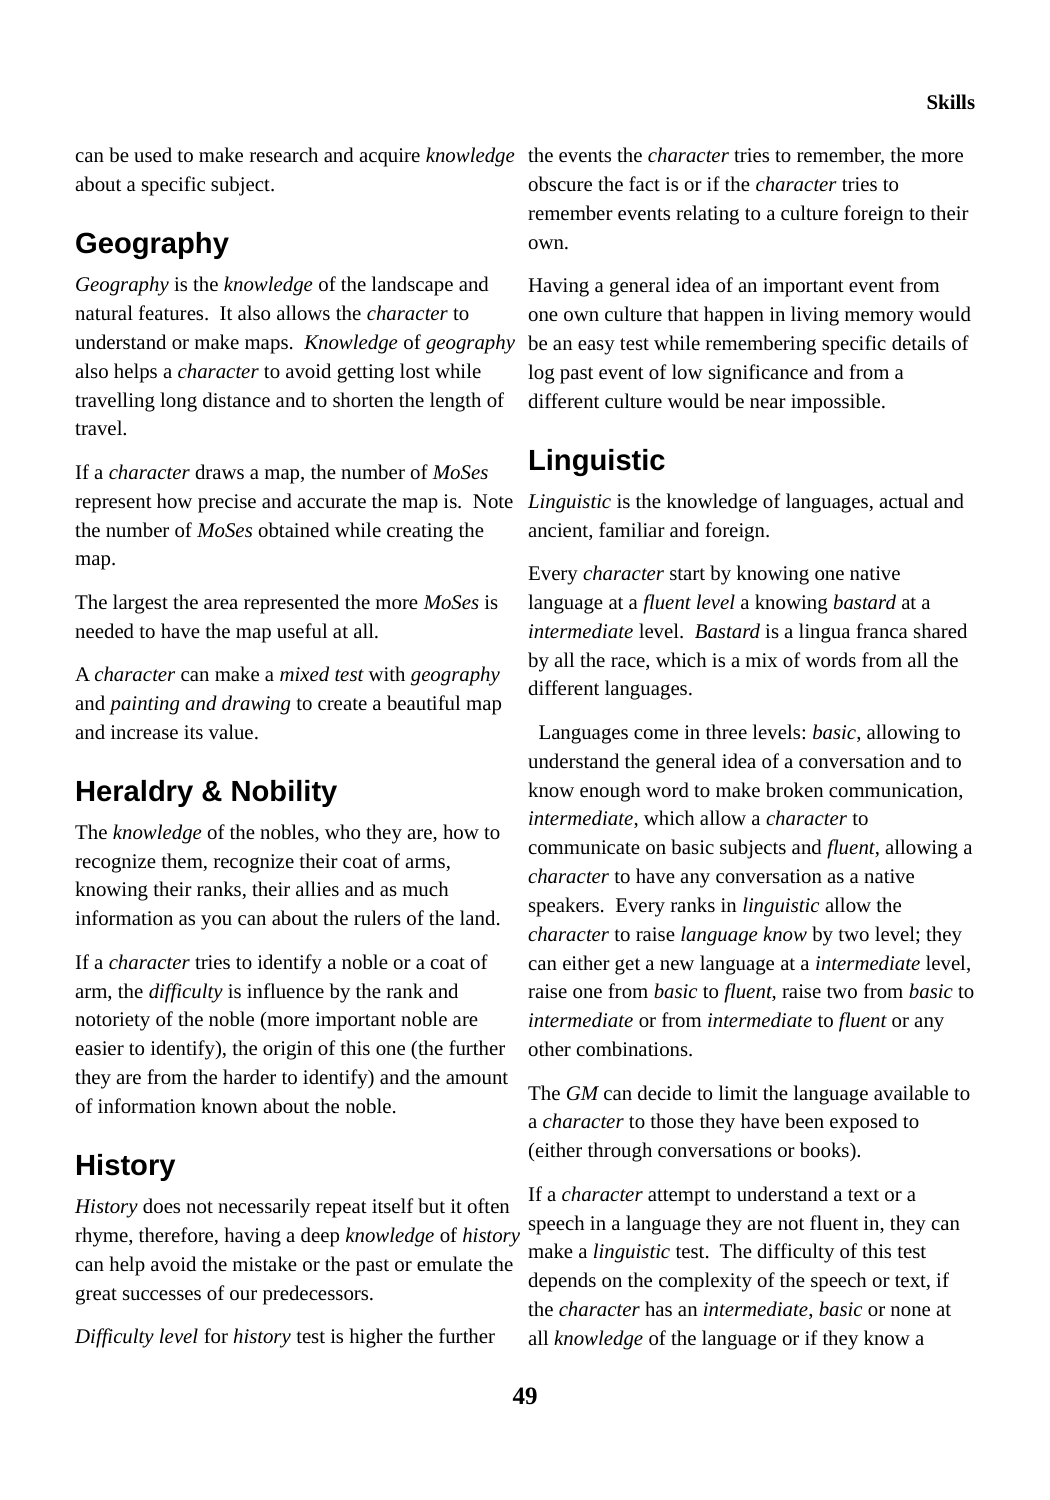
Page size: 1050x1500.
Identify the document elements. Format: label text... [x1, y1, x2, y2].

text Every character start by knowing one native language at a fluent level a knowing bastard at a intermediate level. Bastard is a lingua franca shared by all the race, which is a mix of words from all the different languages. [528, 561, 975, 700]
text If a character draws a map, the number of MoSes represent how precise and accurate the map is. Note the number of MoSes obtained while creating the map. [75, 460, 522, 570]
subtitle Linguistic [528, 443, 975, 476]
text Geography is the knowledge of the landscape and natural features. It also allows the character to understand or make maps. Knowledge of geography also helps a character to avoid getting lost while travelling long distance and to shorten the length of travel. [75, 272, 522, 440]
text If a character tries to identify a noble or a coat of arm, the difficulty is influence by the rank and notoriety of the noble (more important noble are easier to identify), the origin of this one (the further they are from the harder to identify) and the amount of information known about the noble. [75, 950, 522, 1118]
text If a character attempt to understand a text or a speech in a language they are not fluent in, they can make a linguistic test. The difficulty of this test depends on the complexity of the speech or text, if the character has an intermediate, basic or none at all knowledge of the language or if they know a [528, 1182, 975, 1350]
subtitle Geography [75, 226, 522, 259]
subtitle Heraldry & Nobility [75, 774, 522, 807]
text can be used to make research and acquire knowledge about a specific subject. [75, 143, 522, 196]
text Having a general idea of an important event from one own culture that happen in living memory would be an easy test while remembering specific details of log past event of low significance and from a different culture would be near impossible. [528, 273, 975, 413]
text A character can make a mixed test with geography and painting and drawing to create a beautiful map and increase its value. [75, 662, 522, 744]
text The knowledge of the nobles, who they are, how to recognize them, recognize their coat of arms, knowing their ranks, their allies and as much information as you can about the rulers of the land. [75, 820, 522, 930]
subtitle History [75, 1148, 522, 1181]
text The largest the area represented the more MoSes is needed to have the map useful at all. [75, 590, 522, 643]
text Difficulty level for history test is higher the further [75, 1324, 522, 1348]
text Linguistic is the knowledge of languages, actual and ancient, familiar and foreign. [528, 489, 975, 542]
text History does not necessarily repeat itself but it often rhyme, therefore, having a deep knowledge of history can help avoid the mistake or the past or emulate the great successes of our predecessors. [75, 1194, 522, 1304]
text The GM can decide to limit the language available to a character to those they have been exposed to (either through conversations or books). [528, 1081, 975, 1162]
text the events the character tries to remember, the more obscure the fact is or if the character tries to remember events relating to a culture foreign to their own. [528, 143, 975, 254]
text Languages come in three levels: basic, allowing to understand the general idea of a conversation and to know enough word to make broken communication, intermediate, which allow a character to communicate on basic subjects and fluent, allowing a character to have any conversation as a native speakers. Every ranks in linguistic allow the character to raise language know by two level; they can either get a new language at a intermediate level, raise one from basic to fluent, raise two from basic to intermediate or from intermediate to fluent or any other combinations. [528, 720, 975, 1061]
